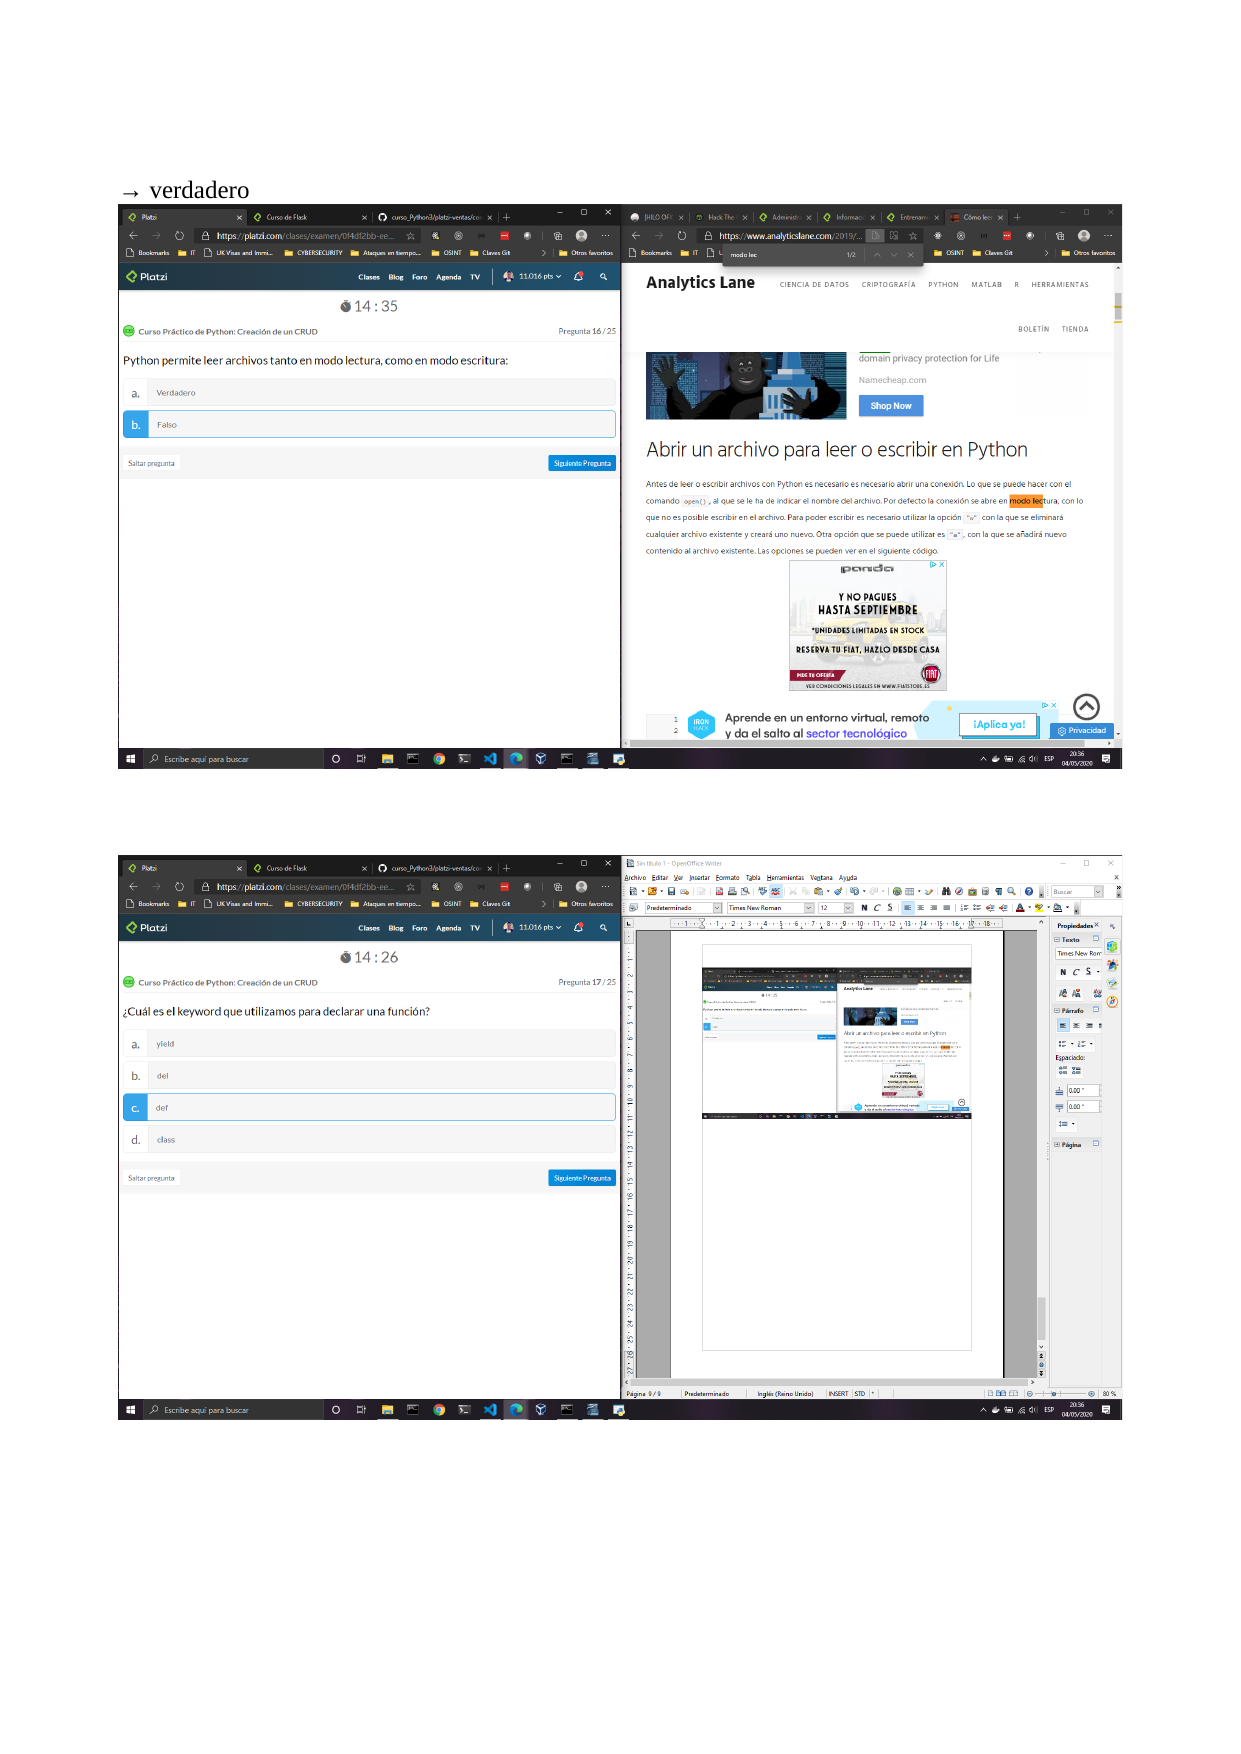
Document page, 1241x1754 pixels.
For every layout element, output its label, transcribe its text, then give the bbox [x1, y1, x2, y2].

picture [118, 204, 1123, 769]
picture [118, 855, 1123, 1420]
text → verdadero [118, 176, 1122, 204]
